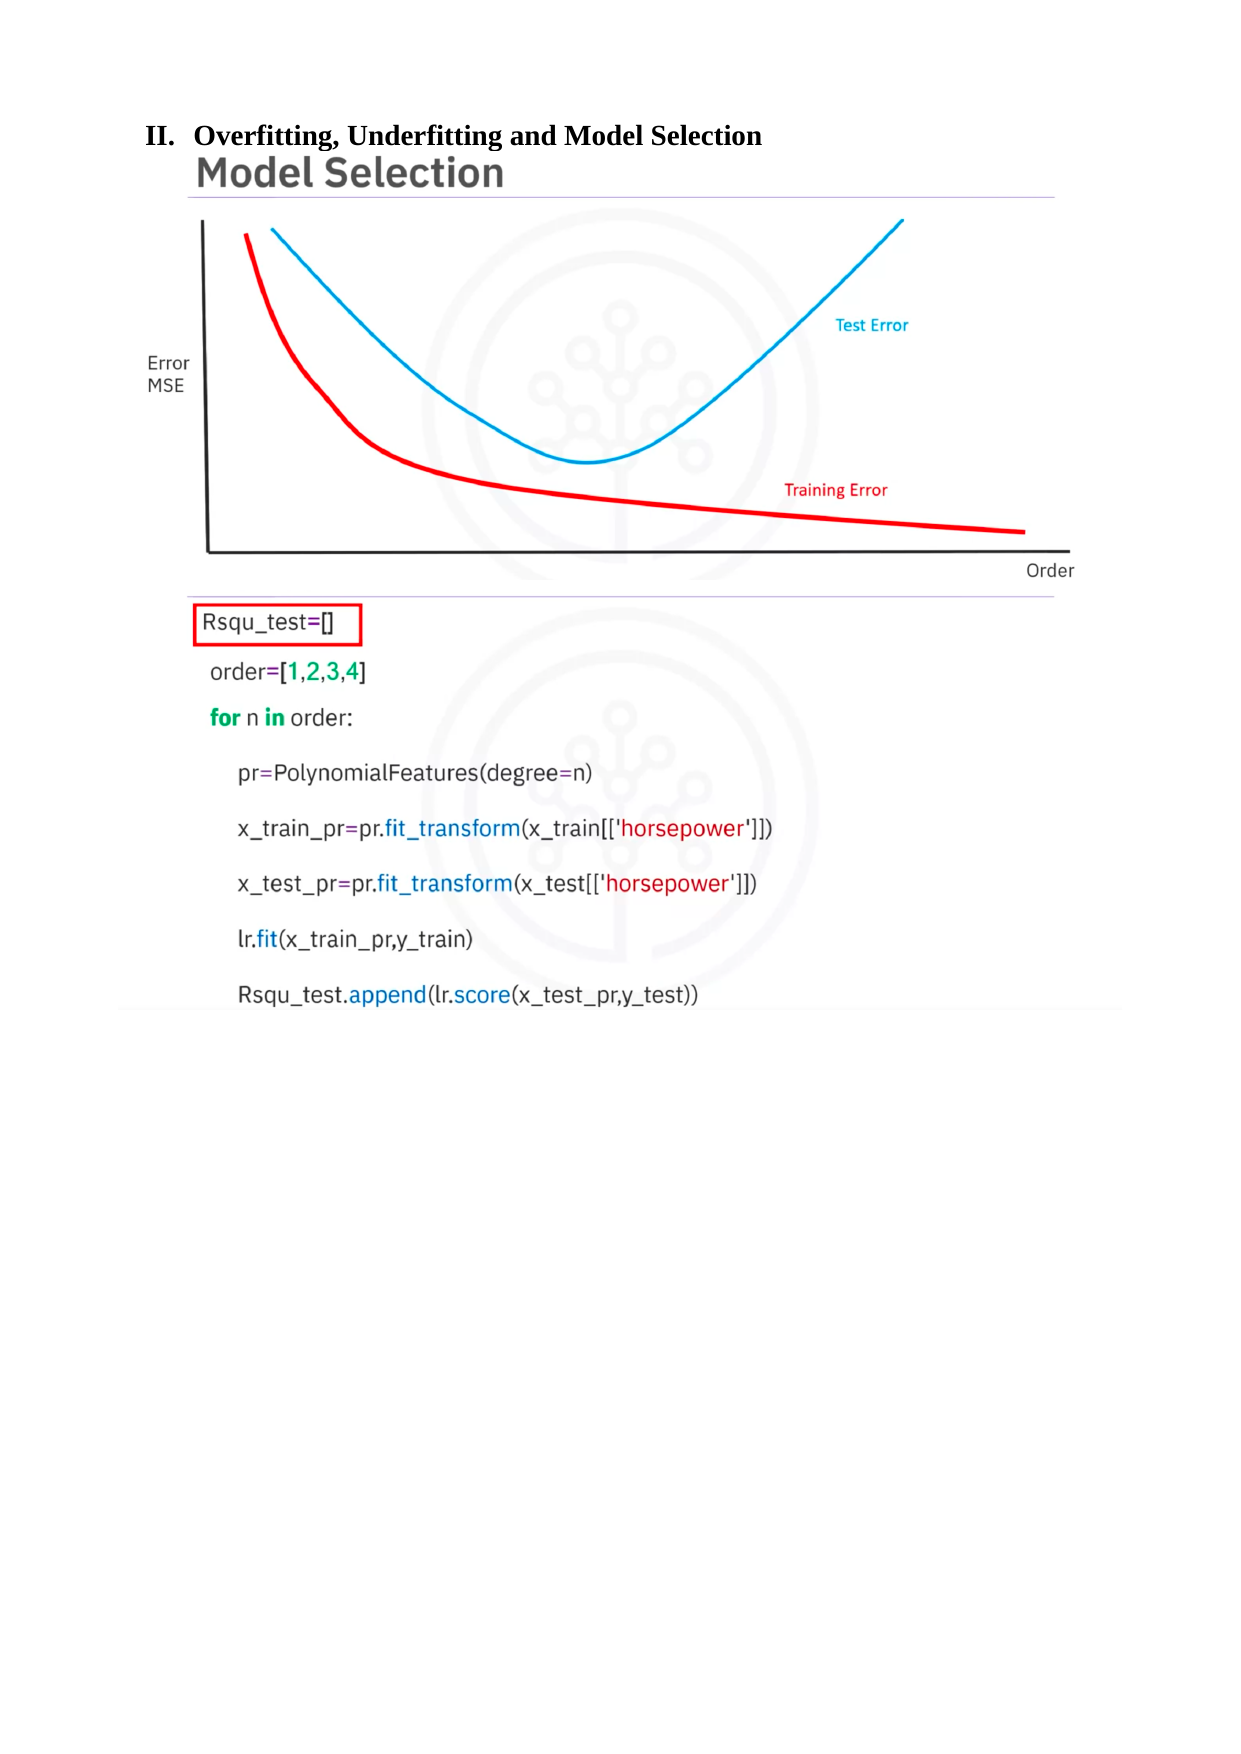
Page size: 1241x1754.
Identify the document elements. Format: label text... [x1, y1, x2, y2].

picture [118, 151, 1123, 1010]
list Overfitting, Underfitting and Model Selection [175, 118, 1122, 151]
